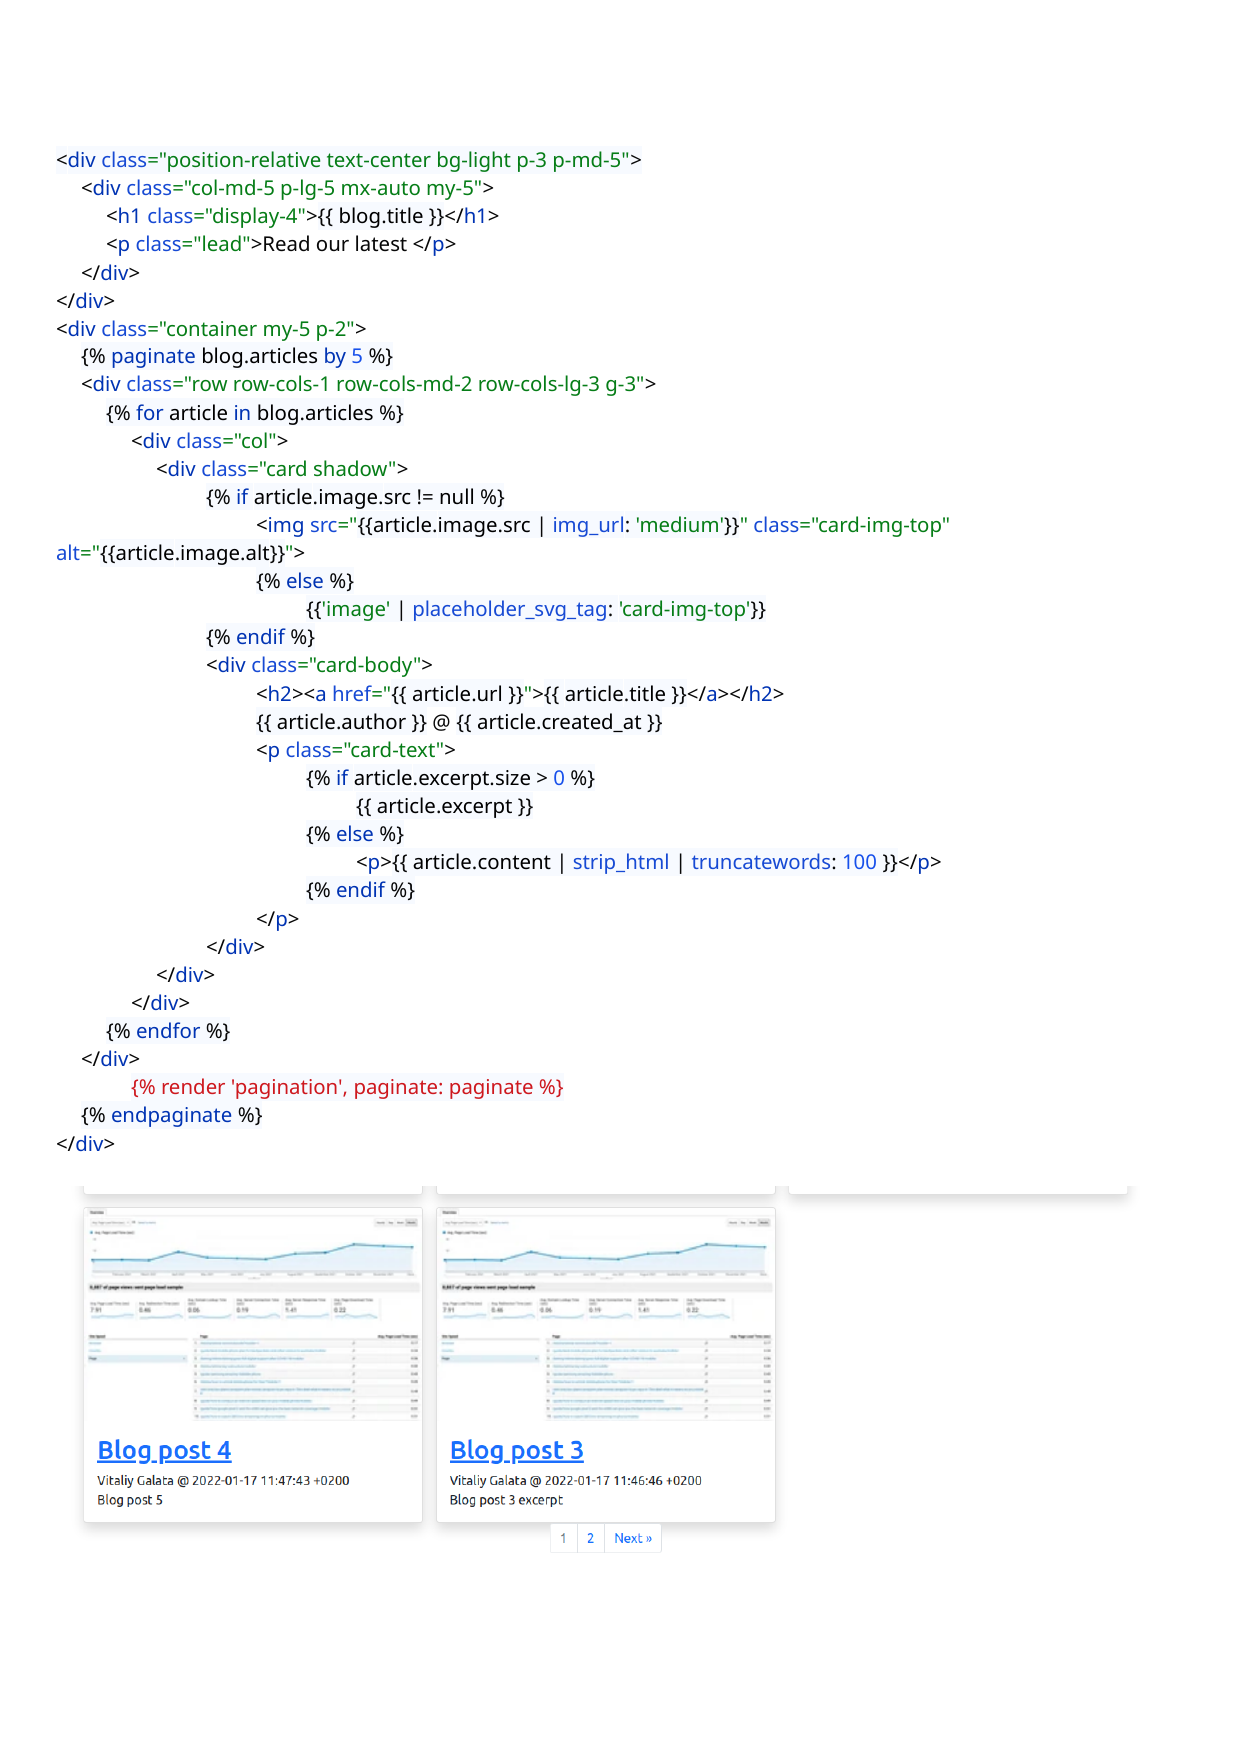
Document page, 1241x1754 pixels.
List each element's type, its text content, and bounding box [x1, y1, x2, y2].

text <div class="card-body"> [56, 651, 1187, 679]
text {% if article.image.src != null %} [56, 482, 1187, 511]
text <div class="col-md-5 p-lg-5 mx-auto my-5"> [56, 174, 1187, 202]
text </div> [56, 286, 1187, 314]
text {% for article in blog.articles %} [56, 398, 1187, 426]
text {% else %} [56, 820, 1187, 848]
text {% else %} [56, 567, 1187, 595]
text <h2><a href="{{ article.url }}">{{ article.title }}</a></h2> [56, 679, 1187, 707]
text {{ article.author }} @ {{ article.created_at }} [56, 707, 1187, 735]
text <div class="row row-cols-1 row-cols-md-2 row-cols-lg-3 g-3"> [56, 370, 1187, 398]
text </div> [56, 258, 1187, 286]
text <div class="container my-5 p-2"> [56, 314, 1187, 342]
text </div> [56, 932, 1187, 960]
text {% endpaginate %} [56, 1101, 1187, 1129]
text </div> [56, 960, 1187, 988]
text <p class="lead">Read our latest </p> [56, 230, 1187, 258]
text {% paginate blog.articles by 5 %} [56, 342, 1187, 370]
text </p> [56, 904, 1187, 932]
text </div> [56, 1045, 1187, 1073]
text {% endfor %} [56, 1017, 1187, 1045]
text </div> [56, 988, 1187, 1017]
text {% endif %} [56, 876, 1187, 904]
text {% if article.excerpt.size > 0 %} [56, 763, 1187, 792]
text </div> [56, 1129, 1187, 1157]
picture [55, 1186, 1188, 1561]
text {% endif %} [56, 623, 1187, 651]
text <p>{{ article.content | strip_html | truncatewords: 100 }}</p> [56, 848, 1187, 876]
text <div class="col"> [56, 426, 1187, 454]
text <p class="card-text"> [56, 735, 1187, 763]
text {{ article.excerpt }} [56, 792, 1187, 820]
text {% render 'pagination', paginate: paginate %} [56, 1073, 1187, 1101]
text <div class="position-relative text-center bg-light p-3 p-md-5"> [56, 146, 1187, 174]
text <div class="card shadow"> [56, 454, 1187, 482]
text {{'image' | placeholder_svg_tag: 'card-img-top'}} [56, 595, 1187, 623]
text <img src="{{article.image.src | img_url: 'medium'}}" class="card-img-top" alt="{{article.image.alt}}"> [56, 511, 1187, 567]
text <h1 class="display-4">{{ blog.title }}</h1> [56, 202, 1187, 230]
